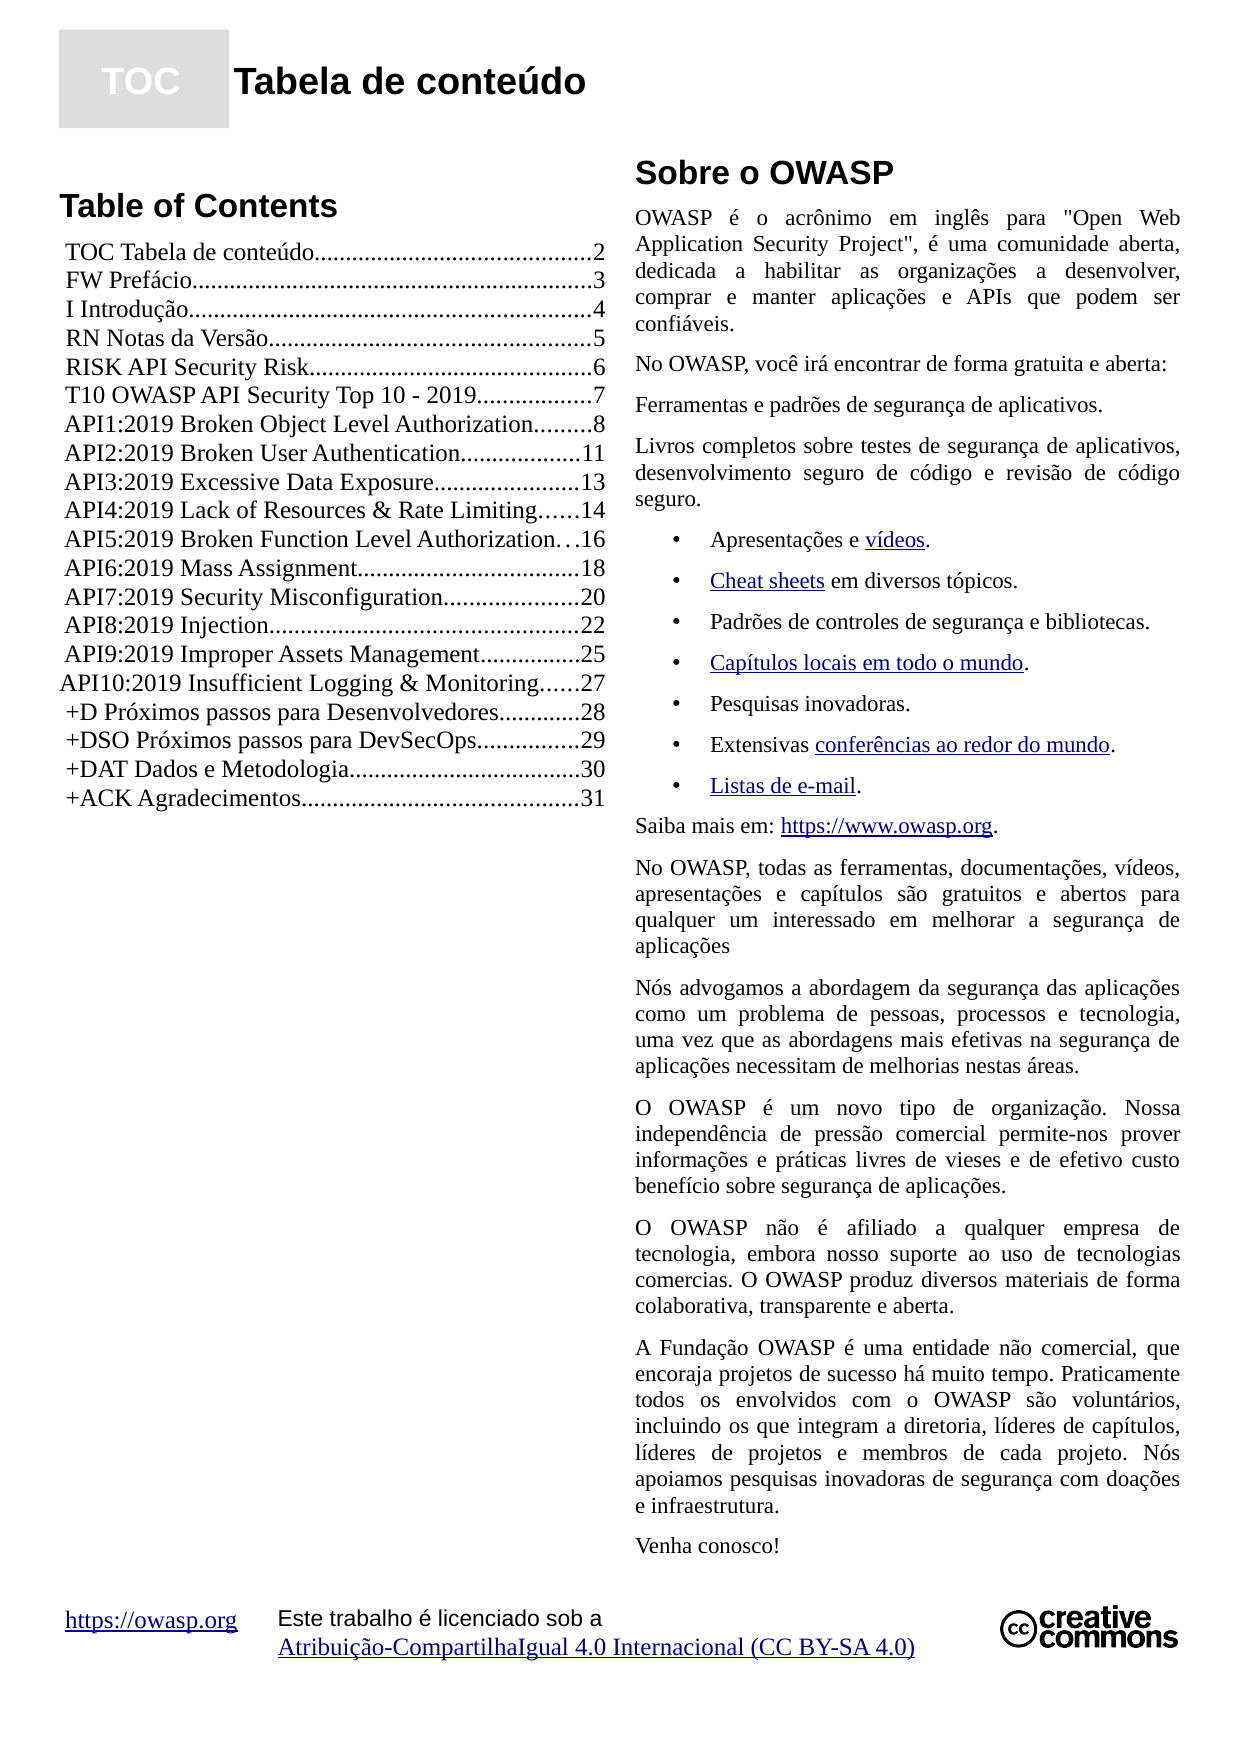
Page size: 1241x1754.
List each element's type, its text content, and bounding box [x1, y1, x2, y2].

text API2:2019 Broken User Authentication 11 [59, 438, 605, 467]
text O OWASP não é afiliado a qualquer empresa de tecnologia, embora nosso suporte ao uso de tecnologias comercias. O OWASP produz diversos materiais de forma colaborativa, transparente e aberta. [635, 1213, 1181, 1319]
picture [1000, 1605, 1178, 1648]
text TOC Tabela de conteúdo 2 [59, 237, 605, 266]
text API4:2019 Lack of Resources & Rate Limiting 14 [59, 496, 605, 524]
text API8:2019 Injection 22 [59, 611, 605, 639]
text OWASP é o acrônimo em inglês para "Open Web Application Security Project", é uma comunidade aberta, dedicada a habilitar as organizações a desenvolver, comprar e manter aplicações e APIs que podem ser confiáveis. [635, 204, 1181, 336]
text +D Próximos passos para Desenvolvedores 28 [59, 697, 605, 726]
text Venha conosco! [635, 1533, 1181, 1559]
text Livros completos sobre testes de segurança de aplicativos, desenvolvimento seguro de código e revisão de código seguro. [635, 432, 1181, 511]
text API7:2019 Security Misconfiguration 20 [59, 582, 605, 611]
list Capítulos locais em todo o mundo. [672, 649, 1181, 675]
list Apresentações e vídeos. [672, 526, 1181, 552]
text API3:2019 Excessive Data Exposure 13 [59, 467, 605, 496]
text No OWASP, você irá encontrar de forma gratuita e aberta: [635, 351, 1181, 377]
text API9:2019 Improper Assets Management 25 [59, 639, 605, 668]
text API1:2019 Broken Object Level Authorization 8 [59, 409, 605, 438]
text +ACK Agradecimentos 31 [59, 783, 605, 812]
text Nós advogamos a abordagem da segurança das aplicações como um problema de pessoas, processos e tecnologia, uma vez que as abordagens mais efetivas na segurança de aplicações necessitam de melhorias nestas áreas. [635, 973, 1181, 1079]
subtitle Sobre o OWASP [635, 153, 1181, 192]
subtitle Table of Contents [59, 186, 605, 224]
text Saiba mais em: https://www.owasp.org. [635, 813, 1181, 839]
text T10 OWASP API Security Top 10 - 2019 7 [59, 381, 605, 409]
text +DAT Dados e Metodologia 30 [59, 754, 605, 783]
list Extensivas conferências ao redor do mundo. [672, 731, 1181, 757]
text API5:2019 Broken Function Level Authorization 16 [59, 524, 605, 553]
text API10:2019 Insufficient Logging & Monitoring 27 [59, 668, 605, 697]
text O OWASP é um novo tipo de organização. Nossa independência de pressão comercial permite-nos prover informações e práticas livres de vieses e de efetivo custo benefício sobre segurança de aplicações. [635, 1093, 1181, 1199]
list Listas de e-mail. [672, 772, 1181, 798]
list Padrões de controles de segurança e bibliotecas. [672, 608, 1181, 634]
list Cheat sheets em diversos tópicos. [672, 567, 1181, 593]
text FW Prefácio 3 [59, 266, 605, 294]
text I Introdução 4 [59, 294, 605, 323]
text A Fundação OWASP é uma entidade não comercial, que encoraja projetos de sucesso há muito tempo. Praticamente todos os envolvidos com o OWASP são voluntários, incluindo os que integram a diretoria, líderes de capítulos, líderes de projetos e membros de cada projeto. Nós apoiamos pesquisas inovadoras de segurança com doações e infraestrutura. [635, 1333, 1181, 1518]
text RISK API Security Risk 6 [59, 352, 605, 381]
list Pesquisas inovadoras. [672, 690, 1181, 716]
text No OWASP, todas as ferramentas, documentações, vídeos, apresentações e capítulos são gratuitos e abertos para qualquer um interessado em melhorar a segurança de aplicações [635, 853, 1181, 959]
text RN Notas da Versão 5 [59, 323, 605, 352]
text +DSO Próximos passos para DevSecOps 29 [59, 726, 605, 754]
text API6:2019 Mass Assignment 18 [59, 553, 605, 582]
text Ferramentas e padrões de segurança de aplicativos. [635, 391, 1181, 418]
